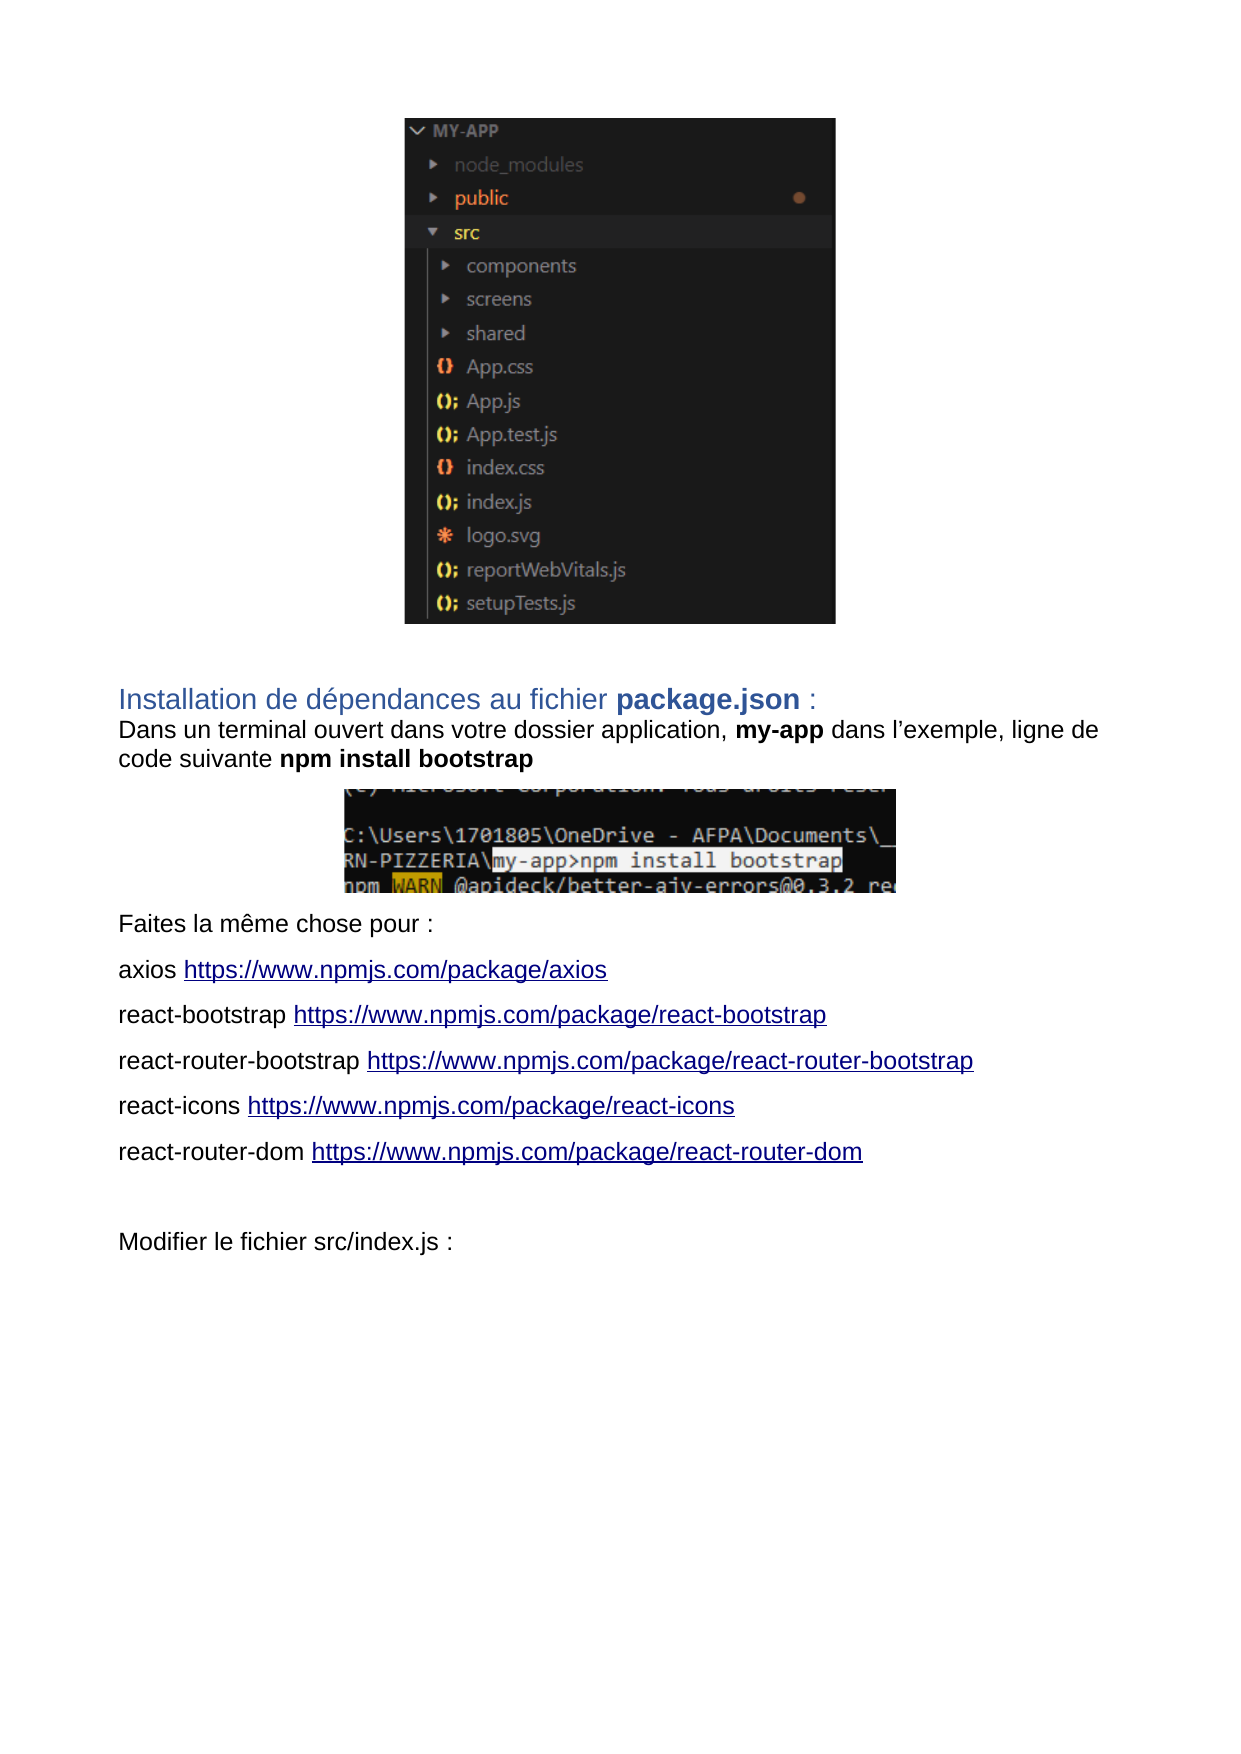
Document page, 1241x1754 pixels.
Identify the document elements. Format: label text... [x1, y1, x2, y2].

text react-router-bootstrap https://www.npmjs.com/package/react-router-bootstrap [118, 1046, 1122, 1074]
text react-bootstrap https://www.npmjs.com/package/react-bootstrap [118, 1000, 1122, 1029]
text axios https://www.npmjs.com/package/axios [118, 955, 1122, 984]
text react-router-dom https://www.npmjs.com/package/react-router-dom [118, 1137, 1122, 1165]
text react-icons https://www.npmjs.com/package/react-icons [118, 1091, 1122, 1120]
picture [404, 118, 836, 624]
picture [344, 789, 896, 893]
text Faites la même chose pour : [118, 909, 1122, 938]
text Dans un terminal ouvert dans votre dossier application, my-app dans l’exemple, ligne de code suivante npm install bootstrap [118, 716, 1122, 773]
text Modifier le fichier src/index.js : [118, 1227, 1122, 1256]
subtitle Installation de dépendances au fichier package.json : [118, 682, 1122, 716]
